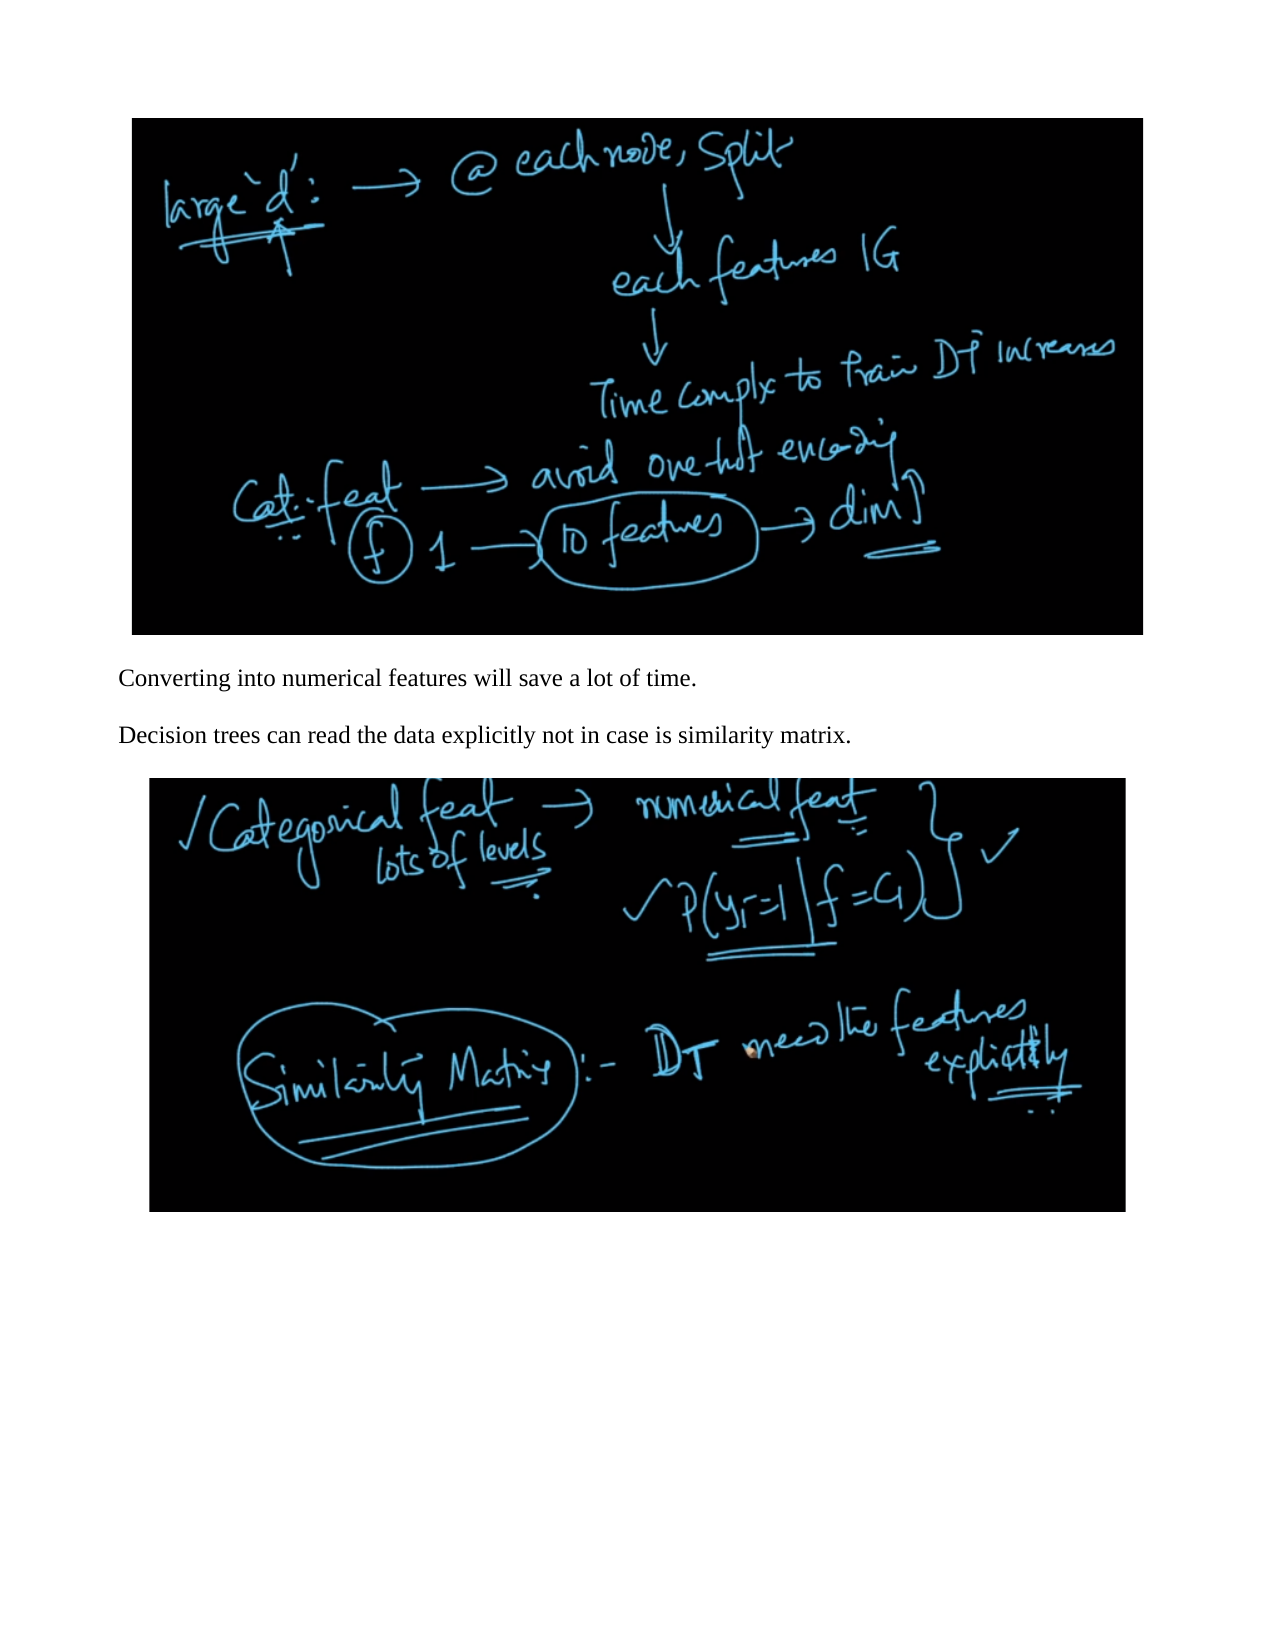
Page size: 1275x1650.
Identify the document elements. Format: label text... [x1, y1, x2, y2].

text Decision trees can read the data explicitly not in case is similarity matrix. [118, 721, 1157, 749]
text Converting into numerical features will save a lot of time. [118, 663, 1157, 692]
picture [131, 118, 1144, 635]
picture [149, 778, 1126, 1212]
